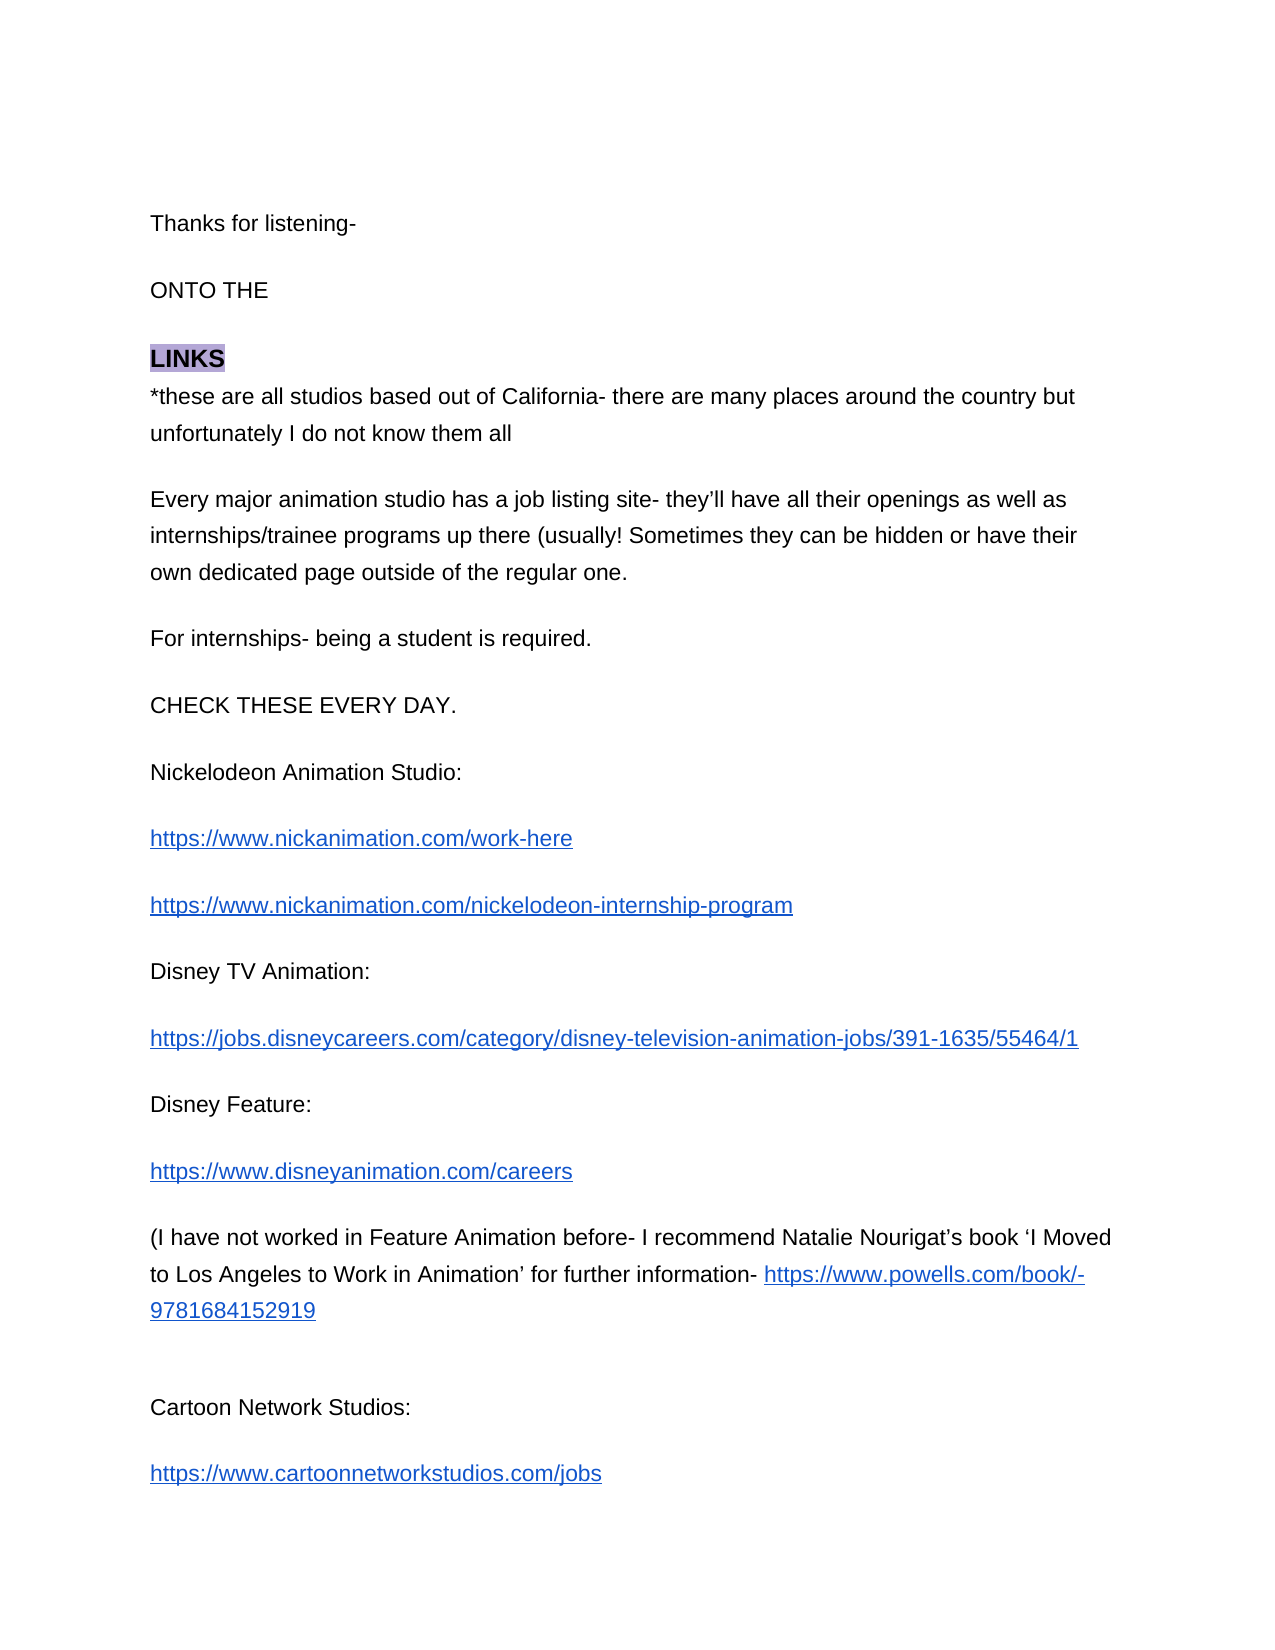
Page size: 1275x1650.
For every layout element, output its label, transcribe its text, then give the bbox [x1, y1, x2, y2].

text Every major animation studio has a job listing site- they’ll have all their openings as well as internships/trainee programs up there (usually! Sometimes they can be hidden or have their own dedicated page outside of the regular one. [150, 486, 1125, 585]
text CHECK THESE EVERY DAY. [150, 692, 1125, 718]
text *these are all studios based out of California- there are many places around the country but unfortunately I do not know them all [150, 383, 1125, 446]
text Cartoon Network Studios: [150, 1394, 1125, 1420]
text (I have not worked in Feature Animation before- I recommend Natalie Nourigat’s book ‘I Moved to Los Angeles to Work in Animation’ for further information- https://www.powells.com/book/-9781684152919 [150, 1224, 1125, 1323]
text LINKS [150, 343, 1125, 372]
text https://www.cartoonnetworkstudios.com/jobs [150, 1460, 1125, 1487]
text Thanks for listening- [150, 210, 1125, 237]
text https://www.nickanimation.com/work-here [150, 825, 1125, 851]
text Nickelodeon Animation Studio: [150, 758, 1125, 785]
text ONTO THE [150, 277, 1125, 303]
text For internships- being a student is required. [150, 625, 1125, 652]
text https://www.nickanimation.com/nickelodeon-internship-program [150, 892, 1125, 918]
text Disney TV Animation: [150, 958, 1125, 984]
text https://www.disneyanimation.com/careers [150, 1158, 1125, 1184]
text Disney Feature: [150, 1091, 1125, 1118]
text https://jobs.disneycareers.com/category/disney-television-animation-jobs/391-1635/55464/1 [150, 1025, 1125, 1051]
